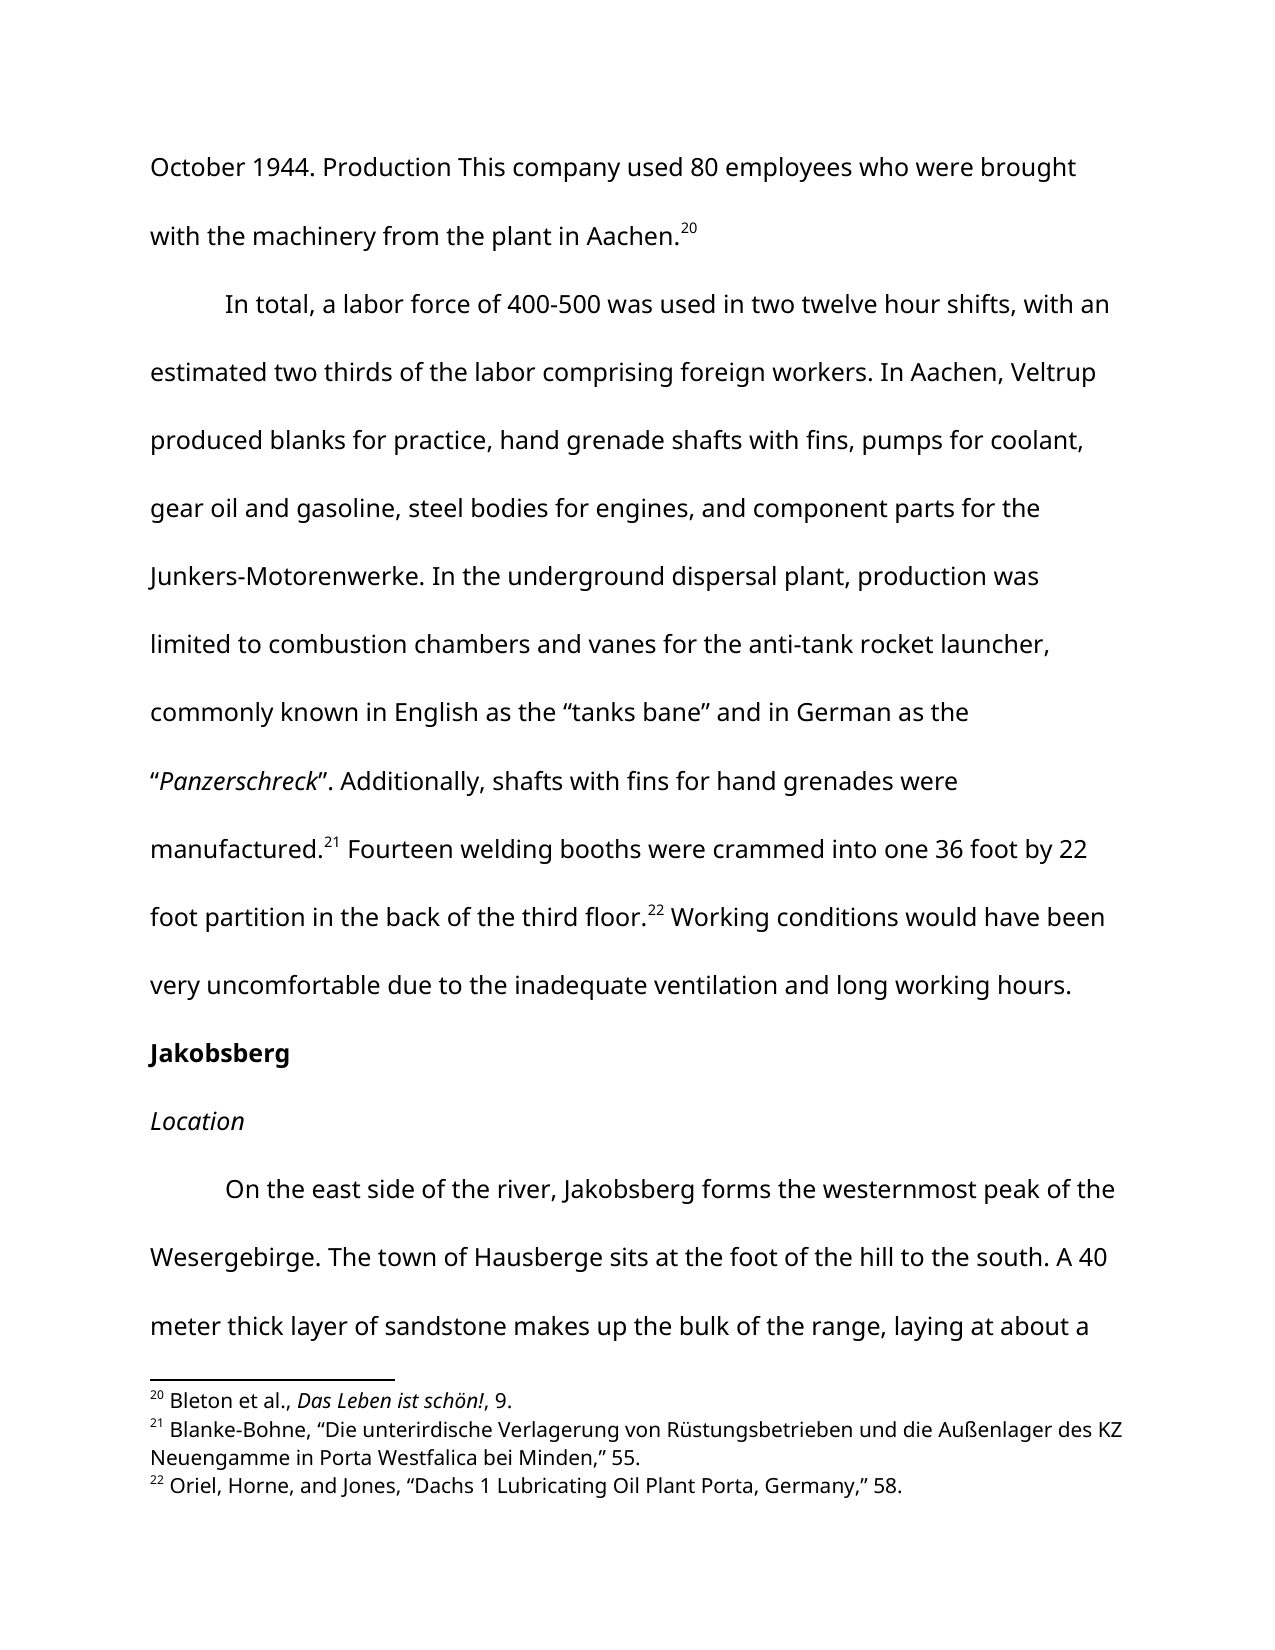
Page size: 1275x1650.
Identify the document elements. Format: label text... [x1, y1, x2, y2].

text Bleton et al., Das Leben ist schön!, 9. [150, 1386, 1125, 1415]
text Location [150, 1104, 1125, 1138]
text Jakobsberg [150, 1036, 1125, 1070]
text October 1944. Production This company used 80 employees who were brought with the machinery from the plant in Aachen. [150, 150, 1125, 252]
text On the east side of the river, Jakobsberg forms the westernmost peak of the Wesergebirge. The town of Hausberge sits at the foot of the hill to the south. A 40 meter thick layer of sandstone makes up the bulk of the range, laying at about a [150, 1172, 1125, 1342]
text Blanke-Bohne, “Die unterirdische Verlagerung von Rüstungsbetrieben und die Außenlager des KZ Neuengamme in Porta Westfalica bei Minden,” 55. [150, 1415, 1125, 1472]
text Oriel, Horne, and Jones, “Dachs 1 Lubricating Oil Plant Porta, Germany,” 58. [150, 1472, 1125, 1500]
text In total, a labor force of 400-500 was used in two twelve hour shifts, with an estimated two thirds of the labor comprising foreign workers. In Aachen, Veltrup produced blanks for practice, hand grenade shafts with fins, pumps for coolant, gear oil and gasoline, steel bodies for engines, and component parts for the Junkers-Motorenwerke. In the underground dispersal plant, production was limited to combustion chambers and vanes for the anti-tank rocket launcher, commonly known in English as the “tanks bane” and in German as the “Panzerschreck”. Additionally, shafts with fins for hand grenades were manufactured. Fourteen welding booths were crammed into one 36 foot by 22 foot partition in the back of the third floor. Working conditions would have been very uncomfortable due to the inadequate ventilation and long working hours. [150, 286, 1125, 1002]
